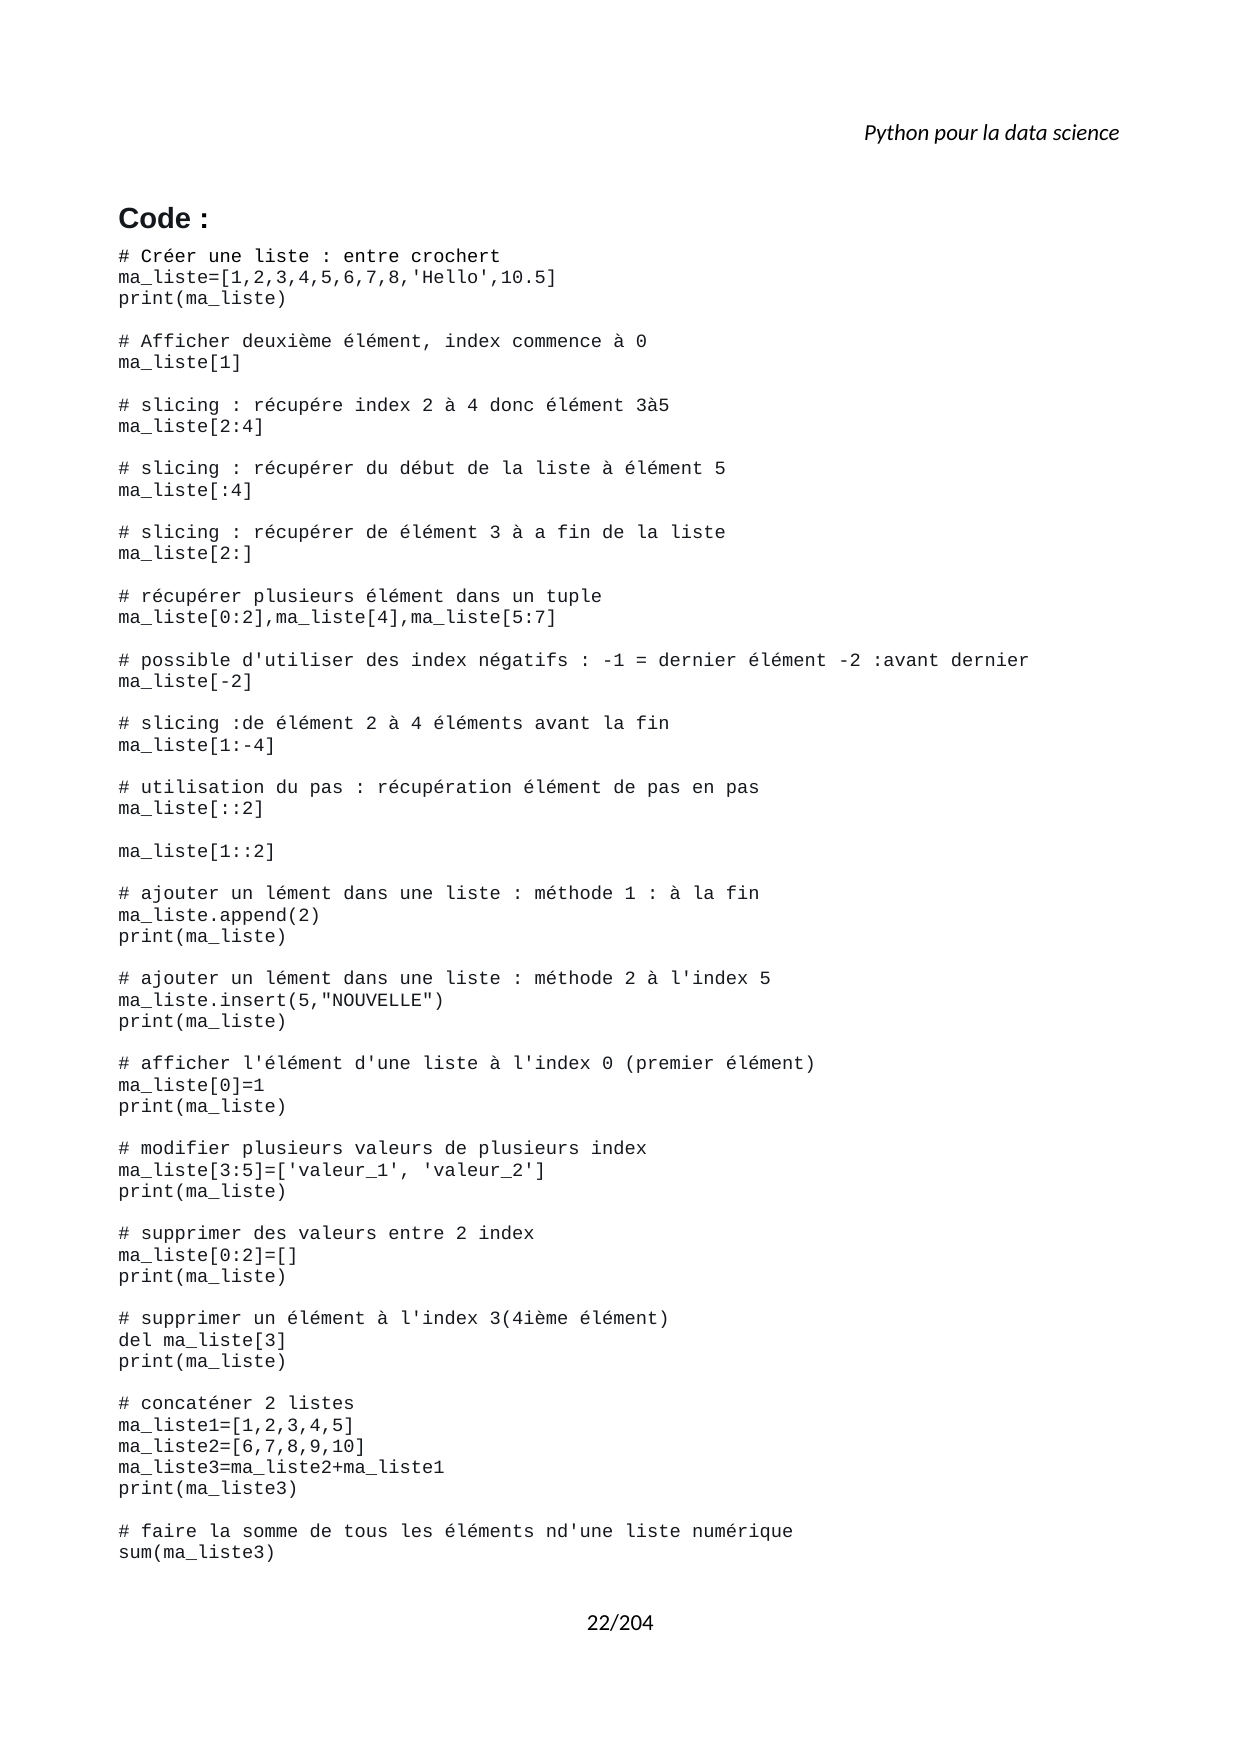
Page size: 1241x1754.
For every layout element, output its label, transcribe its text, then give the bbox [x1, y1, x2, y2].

text # slicing : récupérer du début de la liste à élément 5 [118, 459, 1122, 480]
text ma_liste.insert(5,"NOUVELLE") [118, 990, 1122, 1012]
text # slicing : récupére index 2 à 4 donc élément 3à5 [118, 395, 1122, 417]
text # concaténer 2 listes [118, 1394, 1122, 1415]
text # slicing : récupérer de élément 3 à a fin de la liste [118, 523, 1122, 544]
text ma_liste[0:2]=[] [118, 1245, 1122, 1267]
text ma_liste[0:2],ma_liste[4],ma_liste[5:7] [118, 608, 1122, 629]
text ma_liste=[1,2,3,4,5,6,7,8,'Hello',10.5] [118, 268, 1122, 289]
text print(ma_liste) [118, 1267, 1122, 1288]
text # Afficher deuxième élément, index commence à 0 [118, 332, 1122, 353]
text ma_liste[1] [118, 353, 1122, 374]
text print(ma_liste) [118, 927, 1122, 948]
text print(ma_liste) [118, 289, 1122, 310]
text ma_liste[0]=1 [118, 1075, 1122, 1097]
text # Créer une liste : entre crochert [118, 247, 1122, 268]
text ma_liste[2:4] [118, 417, 1122, 438]
text ma_liste[3:5]=['valeur_1', 'valeur_2'] [118, 1160, 1122, 1182]
text # supprimer un élément à l'index 3(4ième élément) [118, 1309, 1122, 1330]
text ma_liste[-2] [118, 672, 1122, 693]
text ma_liste[2:] [118, 544, 1122, 565]
text # slicing :de élément 2 à 4 éléments avant la fin [118, 714, 1122, 735]
text print(ma_liste) [118, 1012, 1122, 1033]
text ma_liste[1:-4] [118, 735, 1122, 757]
subtitle Code : [118, 201, 1122, 234]
text # utilisation du pas : récupération élément de pas en pas [118, 778, 1122, 799]
text print(ma_liste) [118, 1182, 1122, 1203]
text ma_liste2=[6,7,8,9,10] [118, 1437, 1122, 1458]
text print(ma_liste) [118, 1097, 1122, 1118]
text ma_liste[::2] [118, 799, 1122, 820]
text ma_liste3=ma_liste2+ma_liste1 [118, 1458, 1122, 1479]
text sum(ma_liste3) [118, 1543, 1122, 1564]
text # supprimer des valeurs entre 2 index [118, 1224, 1122, 1245]
text # modifier plusieurs valeurs de plusieurs index [118, 1139, 1122, 1160]
text # récupérer plusieurs élément dans un tuple [118, 587, 1122, 608]
text print(ma_liste3) [118, 1479, 1122, 1500]
text print(ma_liste) [118, 1352, 1122, 1373]
text ma_liste.append(2) [118, 905, 1122, 927]
text # afficher l'élément d'une liste à l'index 0 (premier élément) [118, 1054, 1122, 1075]
text # faire la somme de tous les éléments nd'une liste numérique [118, 1522, 1122, 1543]
text ma_liste[:4] [118, 480, 1122, 502]
text # ajouter un lément dans une liste : méthode 2 à l'index 5 [118, 969, 1122, 990]
text # possible d'utiliser des index négatifs : -1 = dernier élément -2 :avant dernier [118, 650, 1122, 672]
text ma_liste[1::2] [118, 842, 1122, 863]
text # ajouter un lément dans une liste : méthode 1 : à la fin [118, 884, 1122, 905]
text ma_liste1=[1,2,3,4,5] [118, 1415, 1122, 1437]
text del ma_liste[3] [118, 1330, 1122, 1352]
